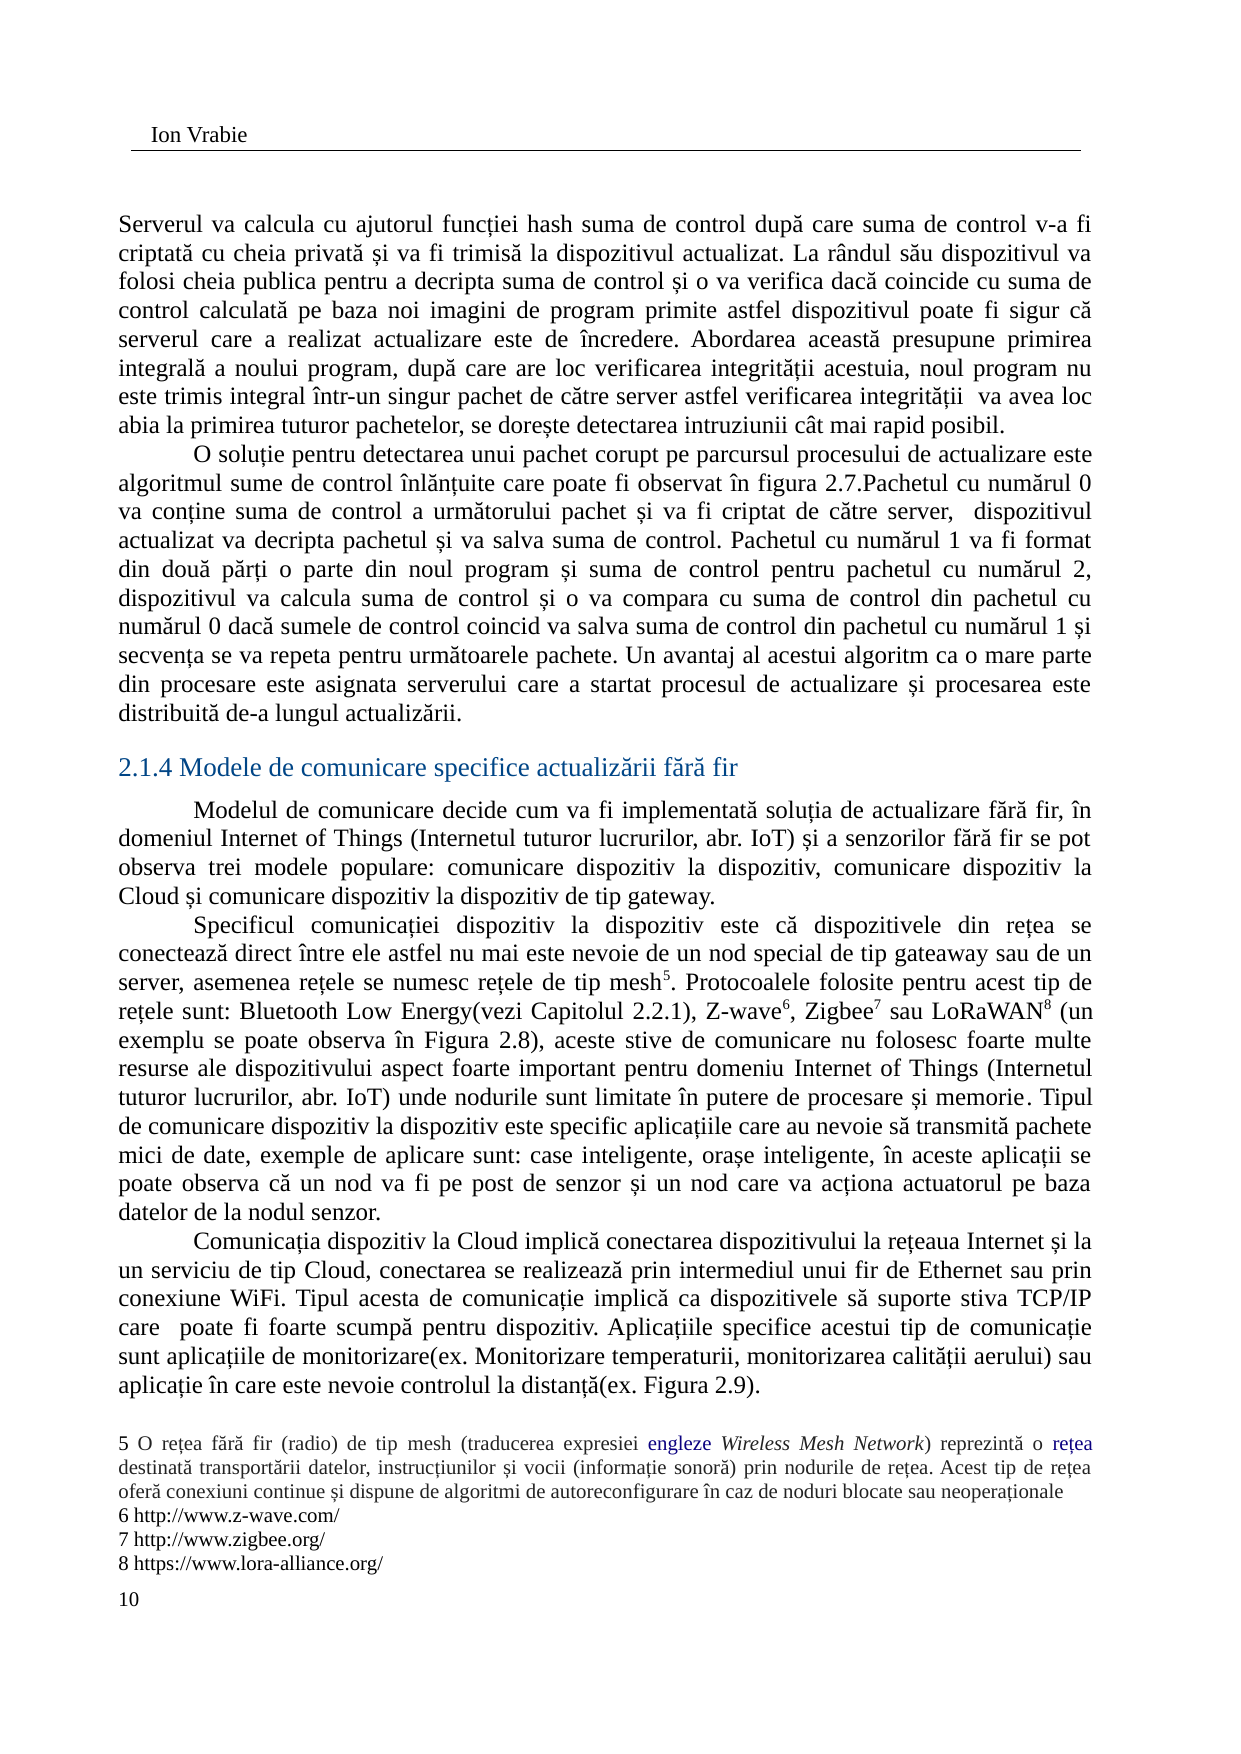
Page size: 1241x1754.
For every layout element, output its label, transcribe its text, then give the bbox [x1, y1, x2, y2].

text O soluție pentru detectarea unui pachet corupt pe parcursul procesului de actualizare este algoritmul sume de control înlănțuite care poate fi observat în figura 2.7.Pachetul cu numărul 0 va conține suma de control a următorului pachet și va fi criptat de către server, dispozitivul actualizat va decripta pachetul și va salva suma de control. Pachetul cu numărul 1 va fi format din două părți o parte din noul program și suma de control pentru pachetul cu numărul 2, dispozitivul va calcula suma de control și o va compara cu suma de control din pachetul cu numărul 0 dacă sumele de control coincid va salva suma de control din pachetul cu numărul 1 și secvența se va repeta pentru următoarele pachete. Un avantaj al acestui algoritm ca o mare parte din procesare este asignata serverului care a startat procesul de actualizare și procesarea este distribuită de-a lungul actualizării. [118, 439, 1093, 726]
text Modelul de comunicare decide cum va fi implementată soluția de actualizare fără fir, în domeniul Internet of Things (Internetul tuturor lucrurilor, abr. IoT) și a senzorilor fără fir se pot observa trei modele populare: comunicare dispozitiv la dispozitiv, comunicare dispozitiv la Cloud și comunicare dispozitiv la dispozitiv de tip gateway. [118, 795, 1093, 910]
text Specificul comunicației dispozitiv la dispozitiv este că dispozitivele din rețea se conectează direct între ele astfel nu mai este nevoie de un nod special de tip gateaway sau de un server, asemenea rețele se numesc rețele de tip mesh. Protocoalele folosite pentru acest tip de rețele sunt: Bluetooth Low Energy(vezi Capitolul 2.2.1), Z-wave, Zigbee sau LoRaWAN (un exemplu se poate observa în Figura 2.8), aceste stive de comunicare nu folosesc foarte multe resurse ale dispozitivului aspect foarte important pentru domeniu Internet of Things (Internetul tuturor lucrurilor, abr. IoT) unde nodurile sunt limitate în putere de procesare și memorie. Tipul de comunicare dispozitiv la dispozitiv este specific aplicațiile care au nevoie să transmită pachete mici de date, exemple de aplicare sunt: case inteligente, orașe inteligente, în aceste aplicații se poate observa că un nod va fi pe post de senzor și un nod care va acționa actuatorul pe baza datelor de la nodul senzor. [118, 910, 1093, 1226]
text O rețea fără fir (radio) de tip mesh (traducerea expresiei engleze Wireless Mesh Network) reprezintă o rețea destinată transportării datelor, instrucțiunilor și vocii (informație sonoră) prin nodurile de rețea. Acest tip de rețea oferă conexiuni continue și dispune de algoritmi de autoreconfigurare în caz de noduri blocate sau neoperaționale [118, 1431, 1093, 1503]
text https://www.lora-alliance.org/ [118, 1551, 1093, 1575]
subtitle 2.1.4 Modele de comunicare specifice actualizării fără fir [118, 751, 1093, 782]
text Serverul va calcula cu ajutorul funcției hash suma de control după care suma de control v-a fi criptată cu cheia privată și va fi trimisă la dispozitivul actualizat. La rândul său dispozitivul va folosi cheia publica pentru a decripta suma de control și o va verifica dacă coincide cu suma de control calculată pe baza noi imagini de program primite astfel dispozitivul poate fi sigur că serverul care a realizat actualizare este de încredere. Abordarea această presupune primirea integrală a noului program, după care are loc verificarea integrității acestuia, noul program nu este trimis integral într-un singur pachet de către server astfel verificarea integrității va avea loc abia la primirea tuturor pachetelor, se dorește detectarea intruziunii cât mai rapid posibil. [118, 209, 1093, 439]
text Comunicația dispozitiv la Cloud implică conectarea dispozitivului la rețeaua Internet și la un serviciu de tip Cloud, conectarea se realizează prin intermediul unui fir de Ethernet sau prin conexiune WiFi. Tipul acesta de comunicație implică ca dispozitivele să suporte stiva TCP/IP care poate fi foarte scumpă pentru dispozitiv. Aplicațiile specifice acestui tip de comunicație sunt aplicațiile de monitorizare(ex. Monitorizare temperaturii, monitorizarea calității aerului) sau aplicație în care este nevoie controlul la distanță(ex. Figura 2.9). [118, 1226, 1093, 1398]
text http://www.zigbee.org/ [118, 1527, 1093, 1551]
text http://www.z-wave.com/ [118, 1503, 1093, 1527]
